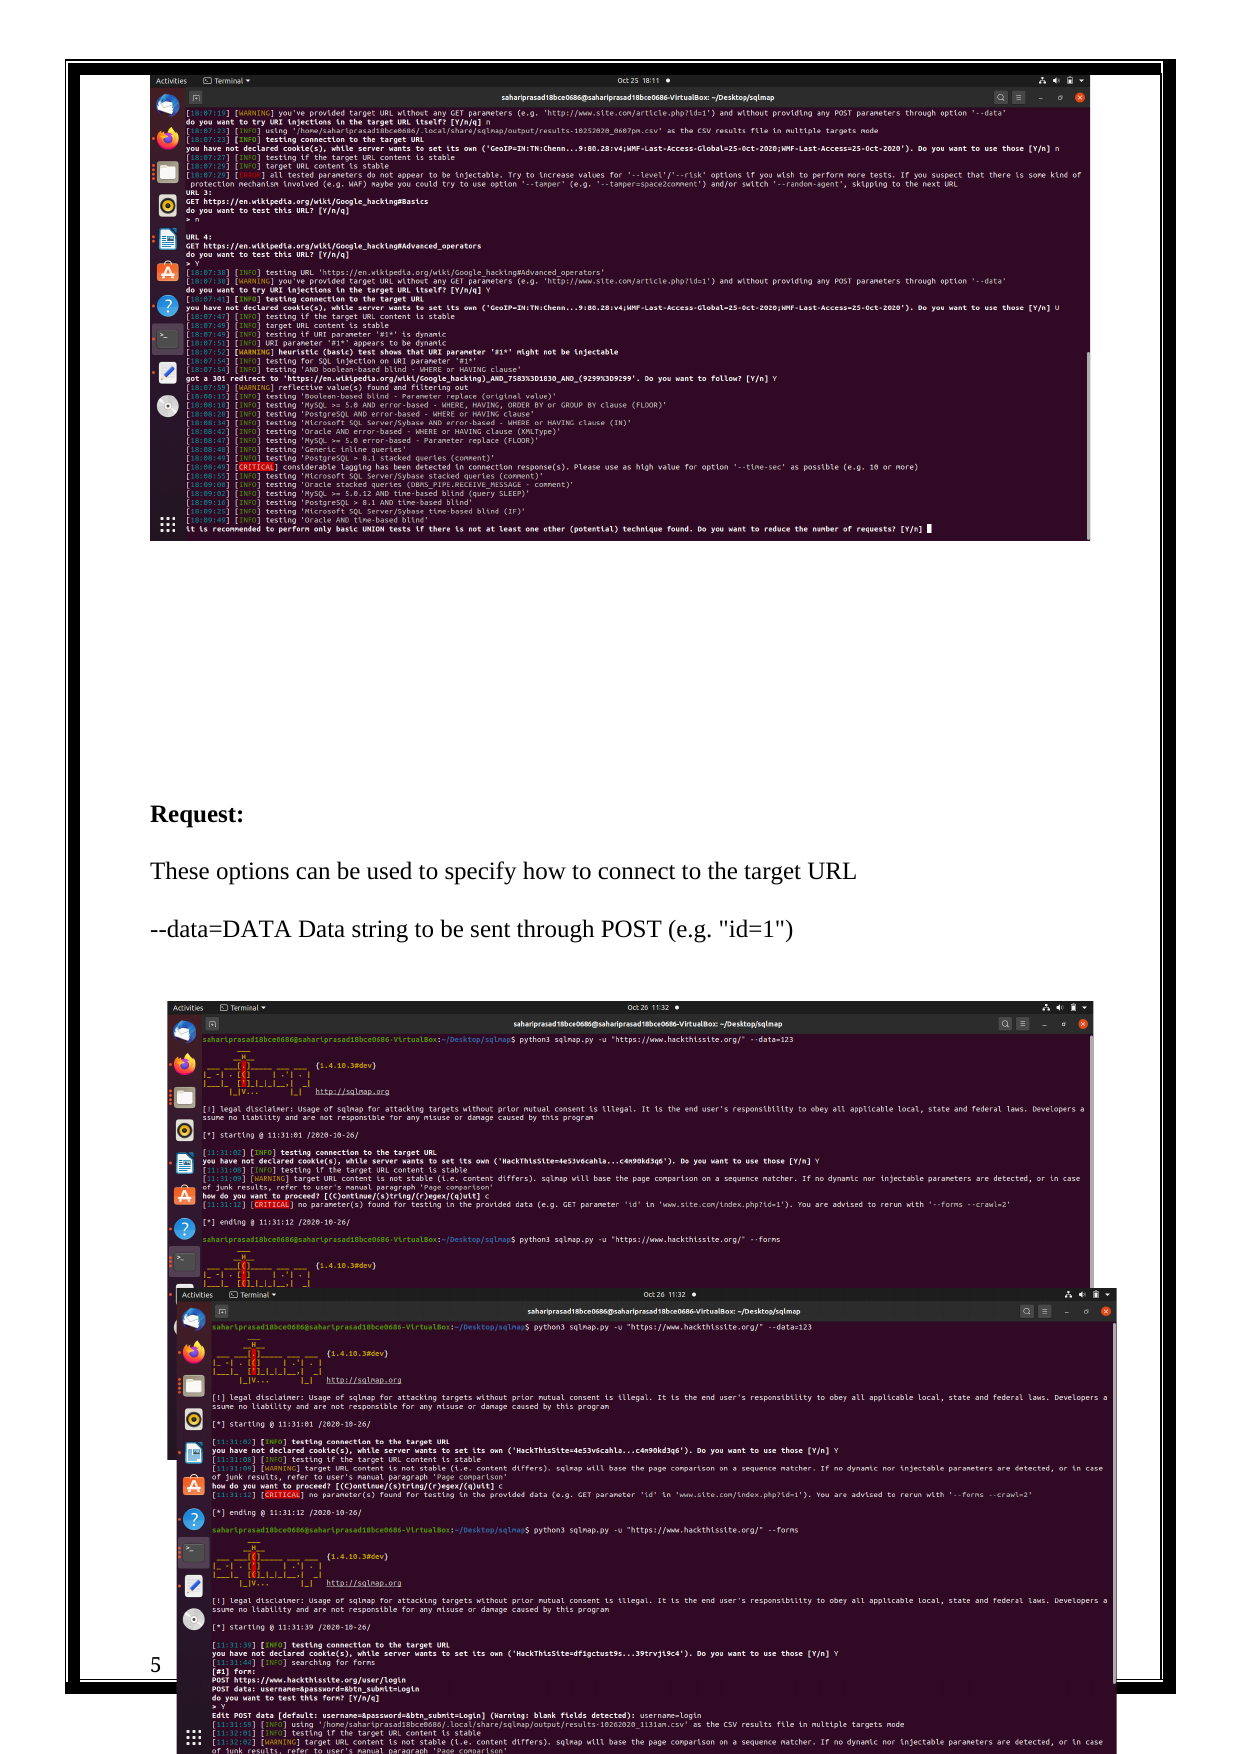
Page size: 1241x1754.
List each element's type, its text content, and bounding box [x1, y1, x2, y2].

text --data=DATA Data string to be sent through POST (e.g. "id=1") [150, 914, 1090, 943]
text Request: [150, 799, 1090, 828]
text These options can be used to specify how to connect to the target URL [150, 856, 1090, 885]
picture [150, 75, 1091, 541]
picture [167, 1001, 1117, 1754]
